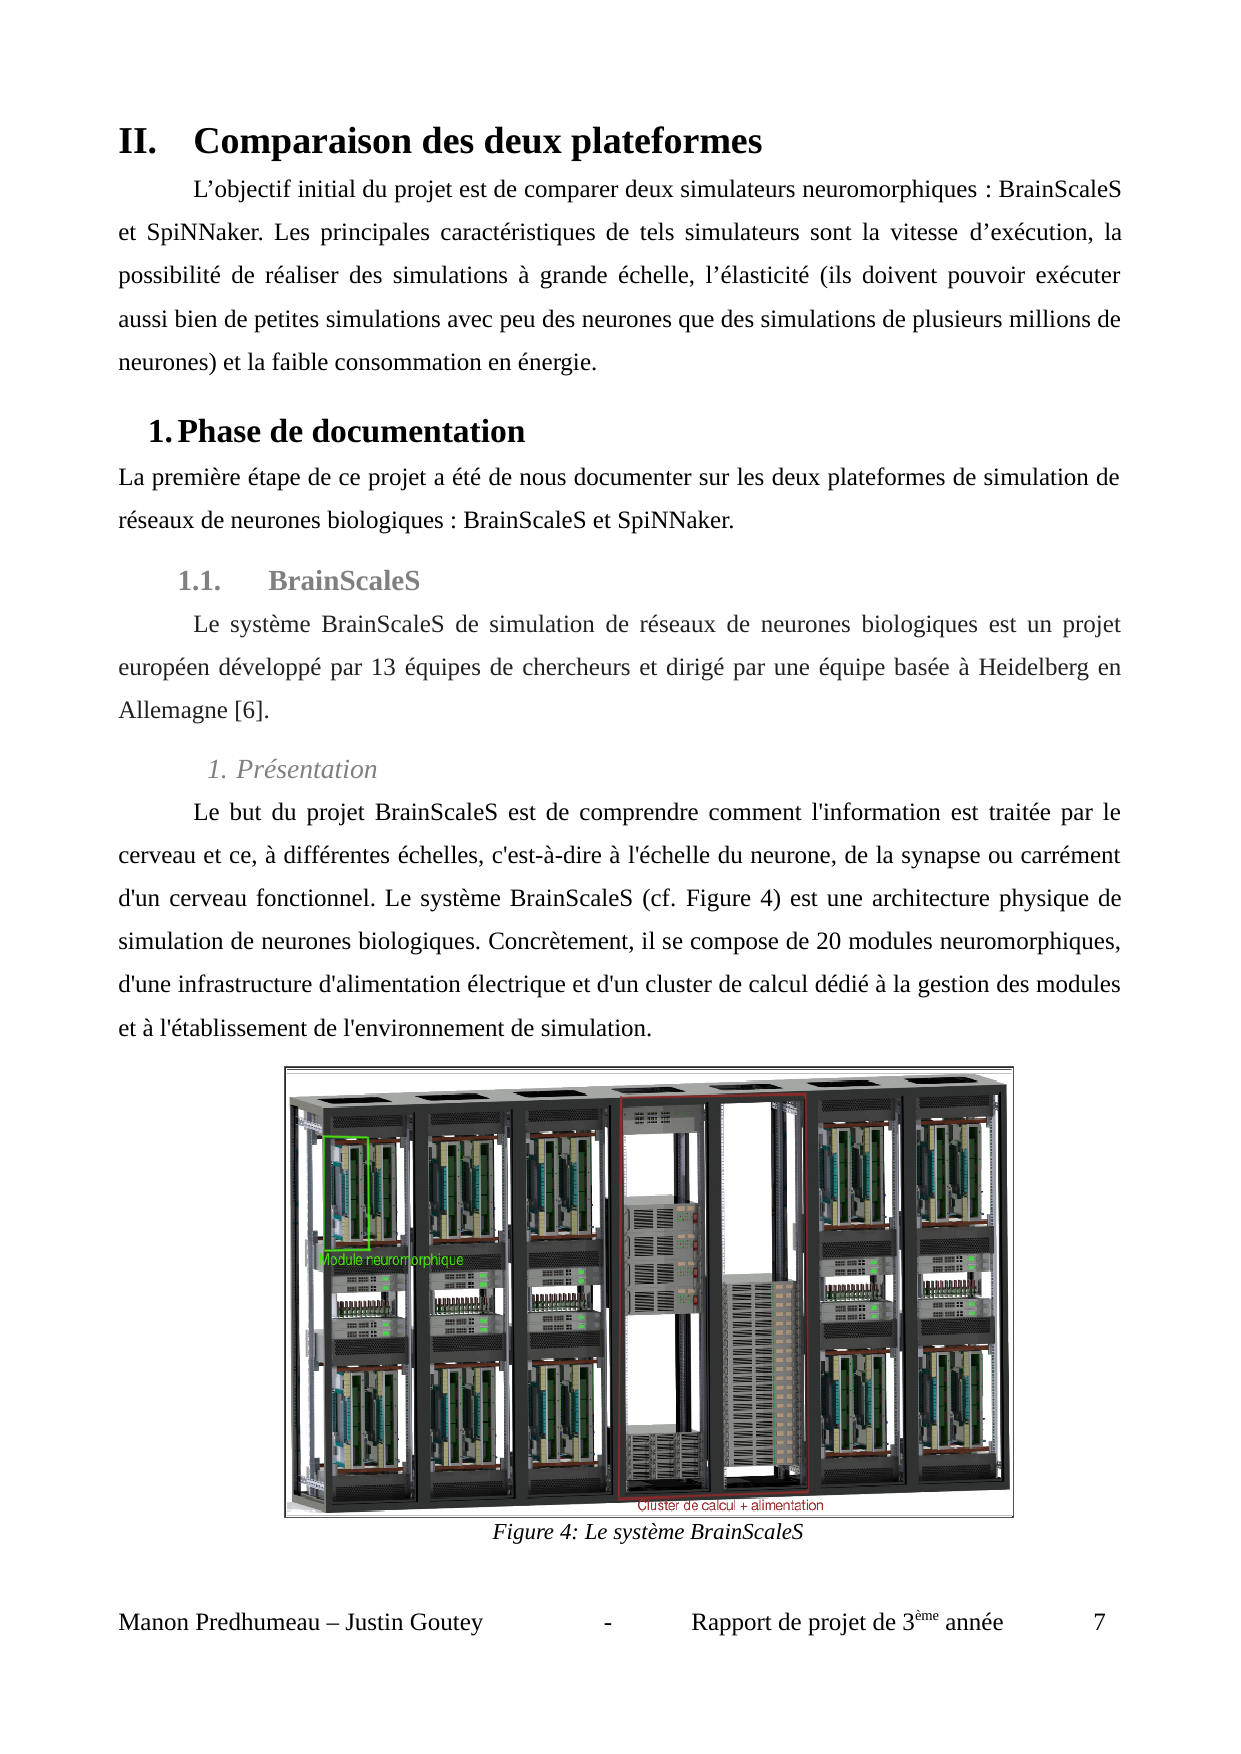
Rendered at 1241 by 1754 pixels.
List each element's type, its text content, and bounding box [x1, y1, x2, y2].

subtitle Phase de documentation [148, 411, 1122, 449]
subtitle BrainScaleS [177, 563, 1122, 596]
subtitle Présentation [207, 753, 1122, 784]
text Le système BrainScaleS de simulation de réseaux de neurones biologiques est un projet européen développé par 13 équipes de chercheurs et dirigé par une équipe basée à Heidelberg en Allemagne [6]. [118, 609, 1122, 724]
text [240, 1544, 1058, 1558]
text L’objectif initial du projet est de comparer deux simulateurs neuromorphiques : BrainScaleS et SpiNNaker. Les principales caractéristiques de tels simulateurs sont la vitesse d’exécution, la possibilité de réaliser des simulations à grande échelle, l’élasticité (ils doivent pouvoir exécuter aussi bien de petites simulations avec peu des neurones que des simulations de plusieurs millions de neurones) et la faible consommation en énergie. [118, 174, 1122, 376]
text La première étape de ce projet a été de nous documenter sur les deux plateformes de simulation de réseaux de neurones biologiques : BrainScaleS et SpiNNaker. [118, 462, 1122, 534]
picture [287, 1069, 1012, 1516]
text Figure 4: Le système BrainScaleS [240, 1066, 1058, 1544]
subtitle Comparaison des deux plateformes [118, 118, 1122, 162]
text Le but du projet BrainScaleS est de comprendre comment l'information est traitée par le cerveau et ce, à différentes échelles, c'est-à-dire à l'échelle du neurone, de la synapse ou carrément d'un cerveau fonctionnel. Le système BrainScaleS (cf. Figure 4) est une architecture physique de simulation de neurones biologiques. Concrètement, il se compose de 20 modules neuromorphiques, d'une infrastructure d'alimentation électrique et d'un cluster de calcul dédié à la gestion des modules et à l'établissement de l'environnement de simulation. [118, 797, 1122, 1041]
